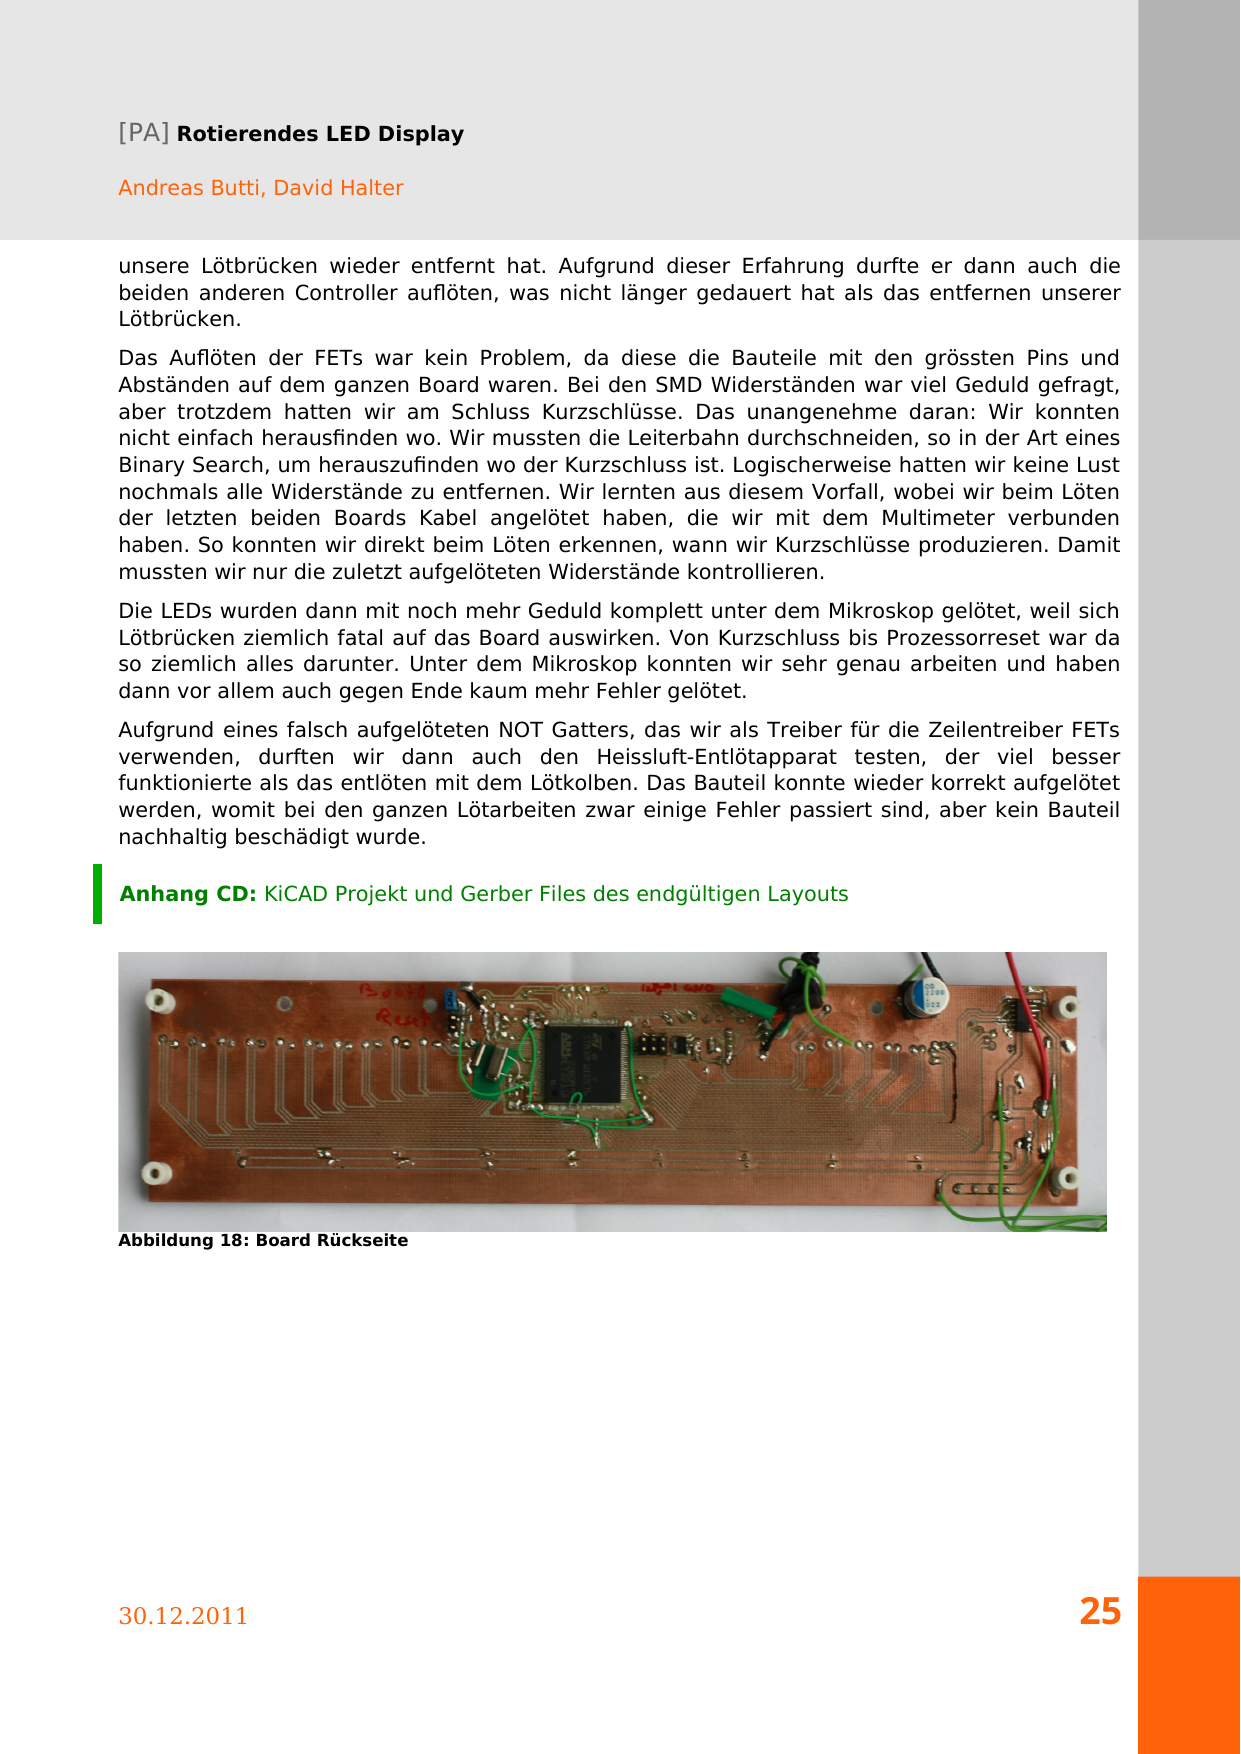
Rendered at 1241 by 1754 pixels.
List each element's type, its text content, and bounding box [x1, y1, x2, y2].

text Anhang CD: KiCAD Projekt und Gerber Files des endgültigen Layouts [102, 864, 1122, 924]
text Das Auflöten der FETs war kein Problem, da diese die Bauteile mit den grössten Pins und Abständen auf dem ganzen Board waren. Bei den SMD Widerständen war viel Geduld gefragt, aber trotzdem hatten wir am Schluss Kurzschlüsse. Das unangenehme daran: Wir konnten nicht einfach herausfinden wo. Wir mussten die Leiterbahn durchschneiden, so in der Art eines Binary Search, um herauszufinden wo der Kurzschluss ist. Logischerweise hatten wir keine Lust nochmals alle Widerstände zu entfernen. Wir lernten aus diesem Vorfall, wobei wir beim Löten der letzten beiden Boards Kabel angelötet haben, die wir mit dem Multimeter verbunden haben. So konnten wir direkt beim Löten erkennen, wann wir Kurzschlüsse produzieren. Damit mussten wir nur die zuletzt aufgelöteten Widerstände kontrollieren. [118, 346, 1122, 584]
text Aufgrund eines falsch aufgelöteten NOT Gatters, das wir als Treiber für die Zeilentreiber FETs verwenden, durften wir dann auch den Heissluft-Entlötapparat testen, der viel besser funktionierte als das entlöten mit dem Lötkolben. Das Bauteil konnte wieder korrekt aufgelötet werden, womit bei den ganzen Lötarbeiten zwar einige Fehler passiert sind, aber kein Bauteil nachhaltig beschädigt wurde. [118, 718, 1122, 849]
text Die LEDs wurden dann mit noch mehr Geduld komplett unter dem Mikroskop gelötet, weil sich Lötbrücken ziemlich fatal auf das Board auswirken. Von Kurzschluss bis Prozessorreset war da so ziemlich alles darunter. Unter dem Mikroskop konnten wir sehr genau arbeiten und haben dann vor allem auch gegen Ende kaum mehr Fehler gelötet. [118, 599, 1122, 703]
text Abbildung 18: Board Rückseite [118, 1232, 1107, 1251]
picture [118, 952, 1107, 1232]
text unsere Lötbrücken wieder entfernt hat. Aufgrund dieser Erfahrung durfte er dann auch die beiden anderen Controller auflöten, was nicht länger gedauert hat als das entfernen unserer Lötbrücken. [118, 254, 1122, 332]
